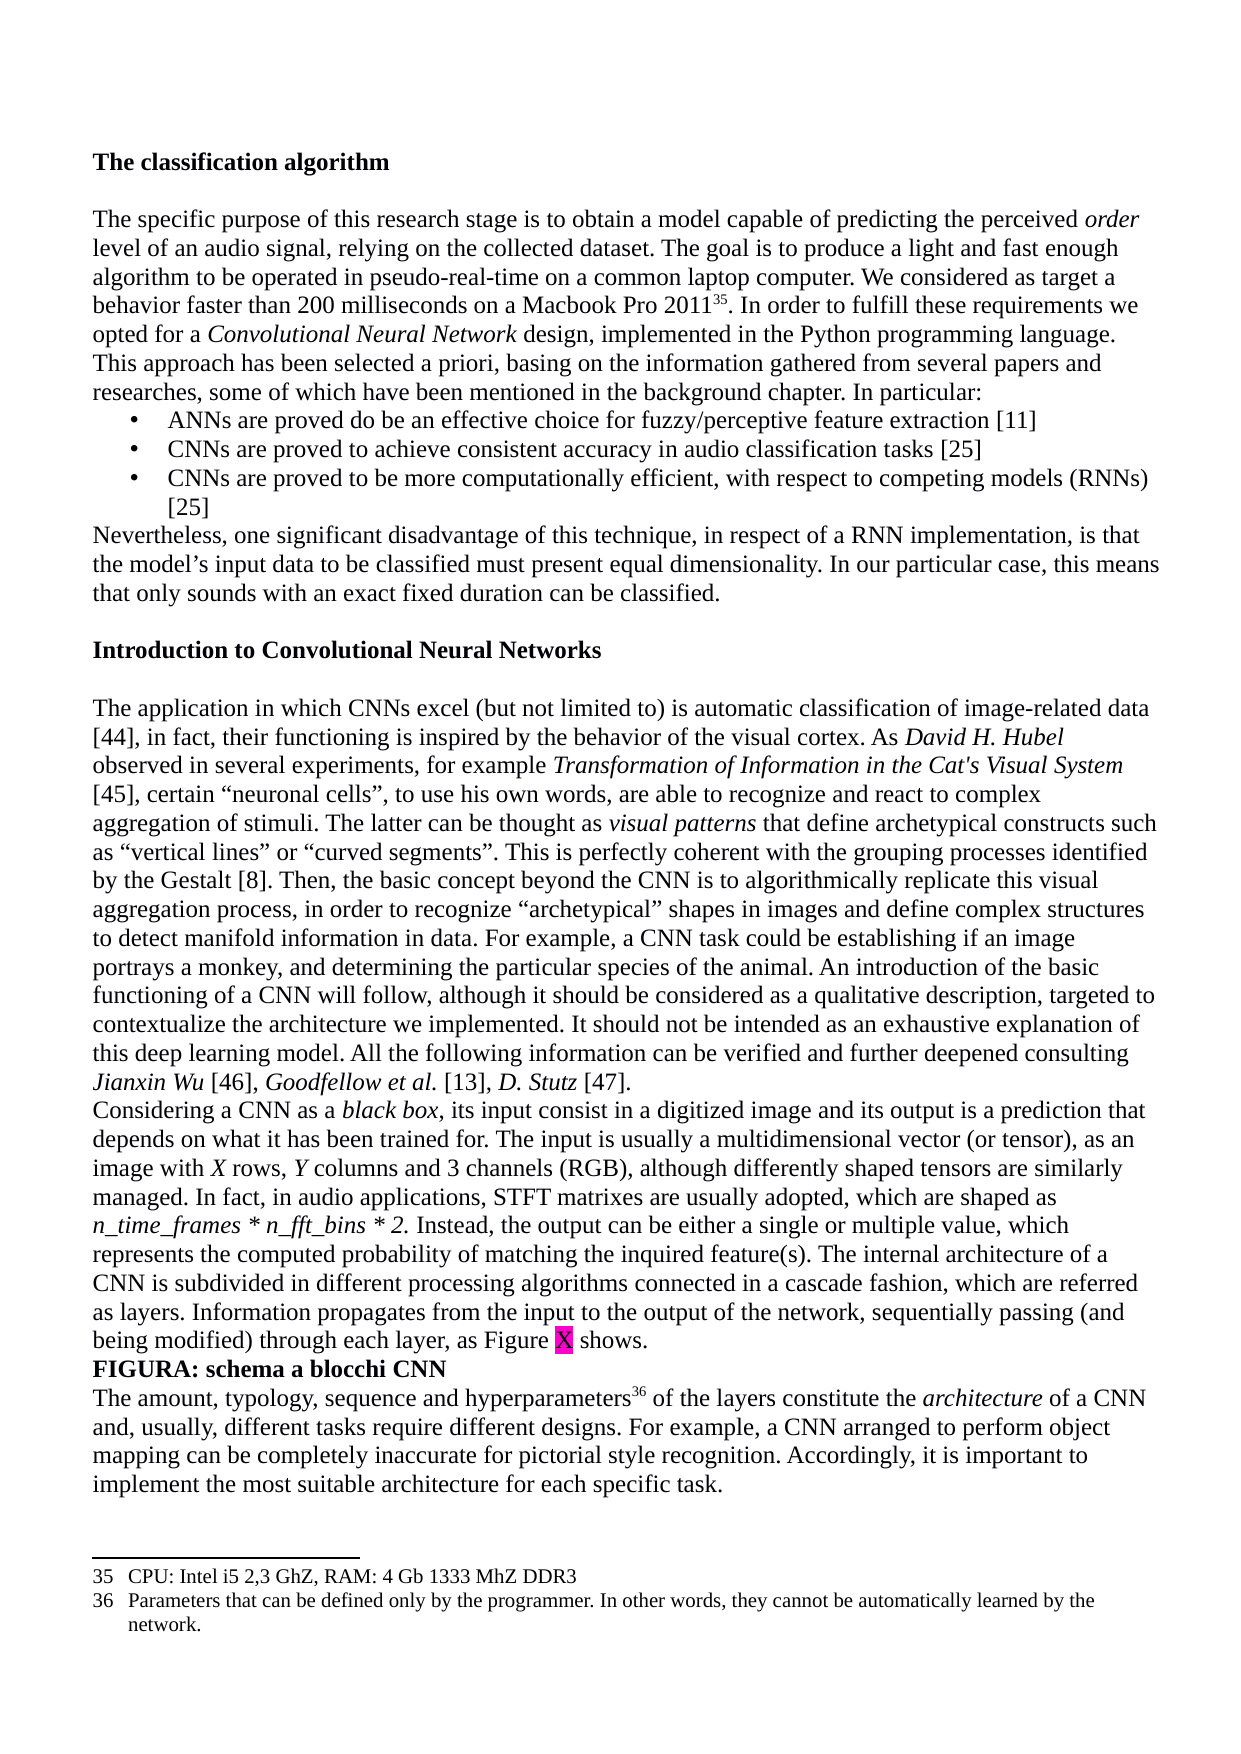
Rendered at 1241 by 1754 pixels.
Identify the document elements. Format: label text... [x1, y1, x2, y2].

text The application in which CNNs excel (but not limited to) is automatic classification of image-related data [44], in fact, their functioning is inspired by the behavior of the visual cortex. As David H. Hubel observed in several experiments, for example Transformation of Information in the Cat's Visual System [45], certain “neuronal cells”, to use his own words, are able to recognize and react to complex aggregation of stimuli. The latter can be thought as visual patterns that define archetypical constructs such as “vertical lines” or “curved segments”. This is perfectly coherent with the grouping processes identified by the Gestalt [8]. Then, the basic concept beyond the CNN is to algorithmically replicate this visual aggregation process, in order to recognize “archetypical” shapes in images and define complex structures to detect manifold information in data. For example, a CNN task could be establishing if an image portrays a monkey, and determining the particular species of the animal. An introduction of the basic functioning of a CNN will follow, although it should be considered as a qualitative description, targeted to contextualize the architecture we implemented. It should not be intended as an exhaustive explanation of this deep learning model. All the following information can be verified and further deepened consulting Jianxin Wu [46], Goodfellow et al. [13], D. Stutz [47]. [92, 693, 1160, 1096]
text CPU: Intel i5 2,3 GhZ, RAM: 4 Gb 1333 MhZ DDR3 [92, 1564, 1160, 1588]
text The amount, typology, sequence and hyperparameters of the layers constitute the architecture of a CNN and, usually, different tasks require different designs. For example, a CNN arranged to perform object mapping can be completely inaccurate for pictorial style recognition. Accordingly, it is important to implement the most suitable architecture for each specific task. [92, 1383, 1160, 1498]
text The classification algorithm [92, 147, 1160, 176]
text Considering a CNN as a black box, its input consist in a digitized image and its output is a prediction that depends on what it has been trained for. The input is usually a multidimensional vector (or tensor), as an image with X rows, Y columns and 3 channels (RGB), although differently shaped tensors are similarly managed. In fact, in audio applications, STFT matrixes are usually adopted, which are shaped as n_time_frames * n_fft_bins * 2. Instead, the output can be either a single or multiple value, which represents the computed probability of matching the inquired feature(s). The internal architecture of a CNN is subdivided in different processing algorithms connected in a cascade fashion, which are referred as layers. Information propagates from the input to the output of the network, sequentially passing (and being modified) through each layer, as Figure X shows. [92, 1096, 1160, 1354]
text The specific purpose of this research stage is to obtain a model capable of predicting the perceived order level of an audio signal, relying on the collected dataset. The goal is to produce a light and fast enough algorithm to be operated in pseudo-real-time on a common laptop computer. We considered as target a behavior faster than 200 milliseconds on a Macbook Pro 2011. In order to fulfill these requirements we opted for a Convolutional Neural Network design, implemented in the Python programming language. This approach has been selected a priori, basing on the information gathered from several papers and researches, some of which have been mentioned in the background chapter. In particular: [92, 204, 1160, 406]
text Introduction to Convolutional Neural Networks [92, 636, 1160, 664]
list CNNs are proved to be more computationally efficient, with respect to competing models (RNNs) [25] [130, 463, 1160, 521]
list ANNs are proved do be an effective choice for fuzzy/perceptive feature extraction [11] [130, 406, 1160, 434]
text Parameters that can be defined only by the programmer. In other words, they cannot be automatically learned by the network. [92, 1588, 1160, 1636]
list CNNs are proved to achieve consistent accuracy in audio classification tasks [25] [130, 434, 1160, 463]
text Nevertheless, one significant disadvantage of this technique, in respect of a RNN implementation, is that the model’s input data to be classified must present equal dimensionality. In our particular case, this means that only sounds with an exact fixed duration can be classified. [92, 521, 1160, 607]
text FIGURA: schema a blocchi CNN [92, 1354, 1160, 1383]
